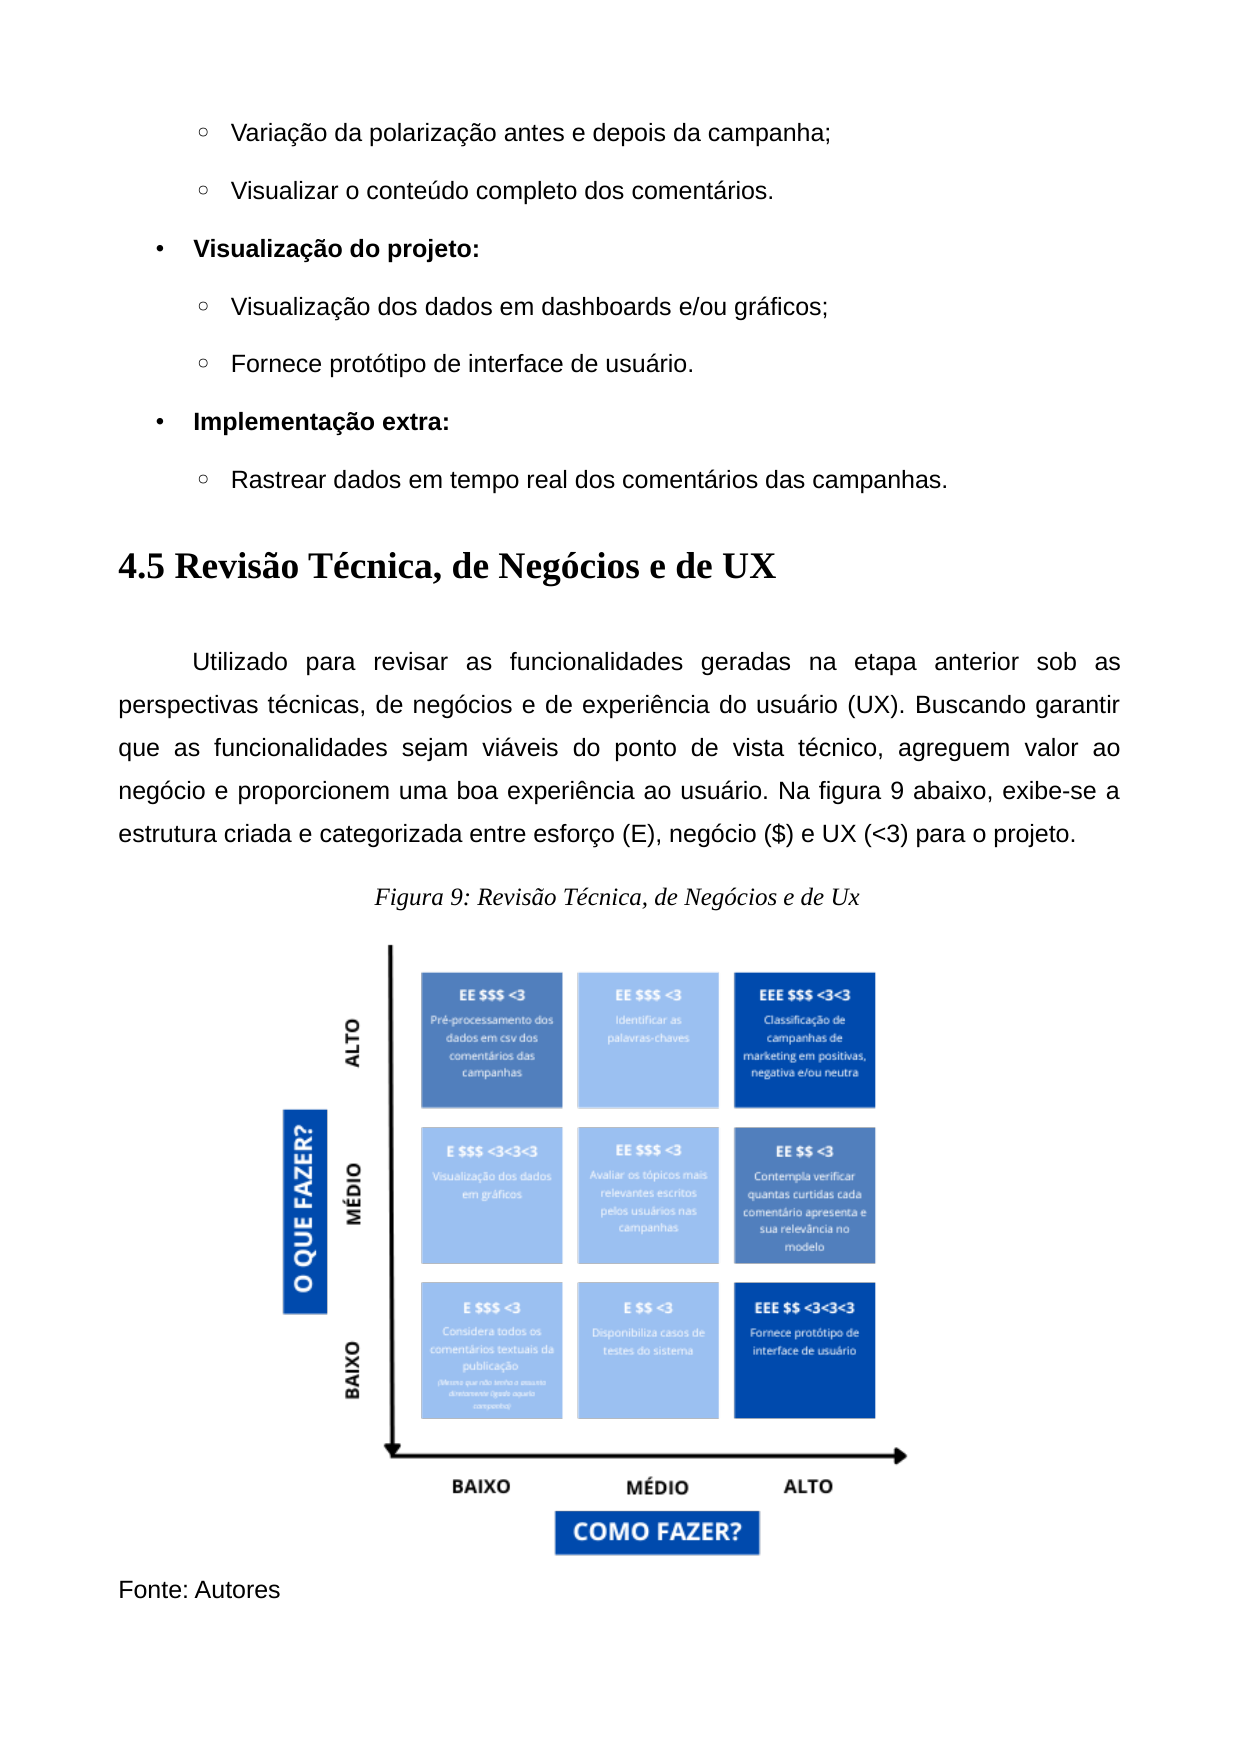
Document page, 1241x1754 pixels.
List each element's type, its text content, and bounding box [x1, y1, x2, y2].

text Utilizado para revisar as funcionalidades geradas na etapa anterior sob as perspectivas técnicas, de negócios e de experiência do usuário (UX). Buscando garantir que as funcionalidades sejam viáveis do ponto de vista técnico, agreguem valor ao negócio e proporcionem uma boa experiência ao usuário. Na figura 9 abaixo, exibe-se a estrutura criada e categorizada entre esforço (E), negócio ($) e UX (<3) para o projeto. [118, 647, 1122, 848]
list Implementação extra: [156, 407, 1122, 436]
text Fonte: Autores [118, 870, 1122, 1604]
text Figura 9: Revisão Técnica, de Negócios e de Ux [272, 882, 964, 911]
list Fornece protótipo de interface de usuário. [193, 349, 1122, 378]
list Rastrear dados em tempo real dos comentários das campanhas. [193, 465, 1122, 494]
list Visualizar o conteúdo completo dos comentários. [193, 176, 1122, 205]
list Variação da polarização antes e depois da campanha; [193, 118, 1122, 147]
picture [272, 928, 964, 1568]
subtitle 4.5 Revisão Técnica, de Negócios e de UX [118, 544, 1122, 587]
list Visualização dos dados em dashboards e/ou gráficos; [193, 292, 1122, 320]
list Visualização do projeto: [156, 234, 1122, 263]
